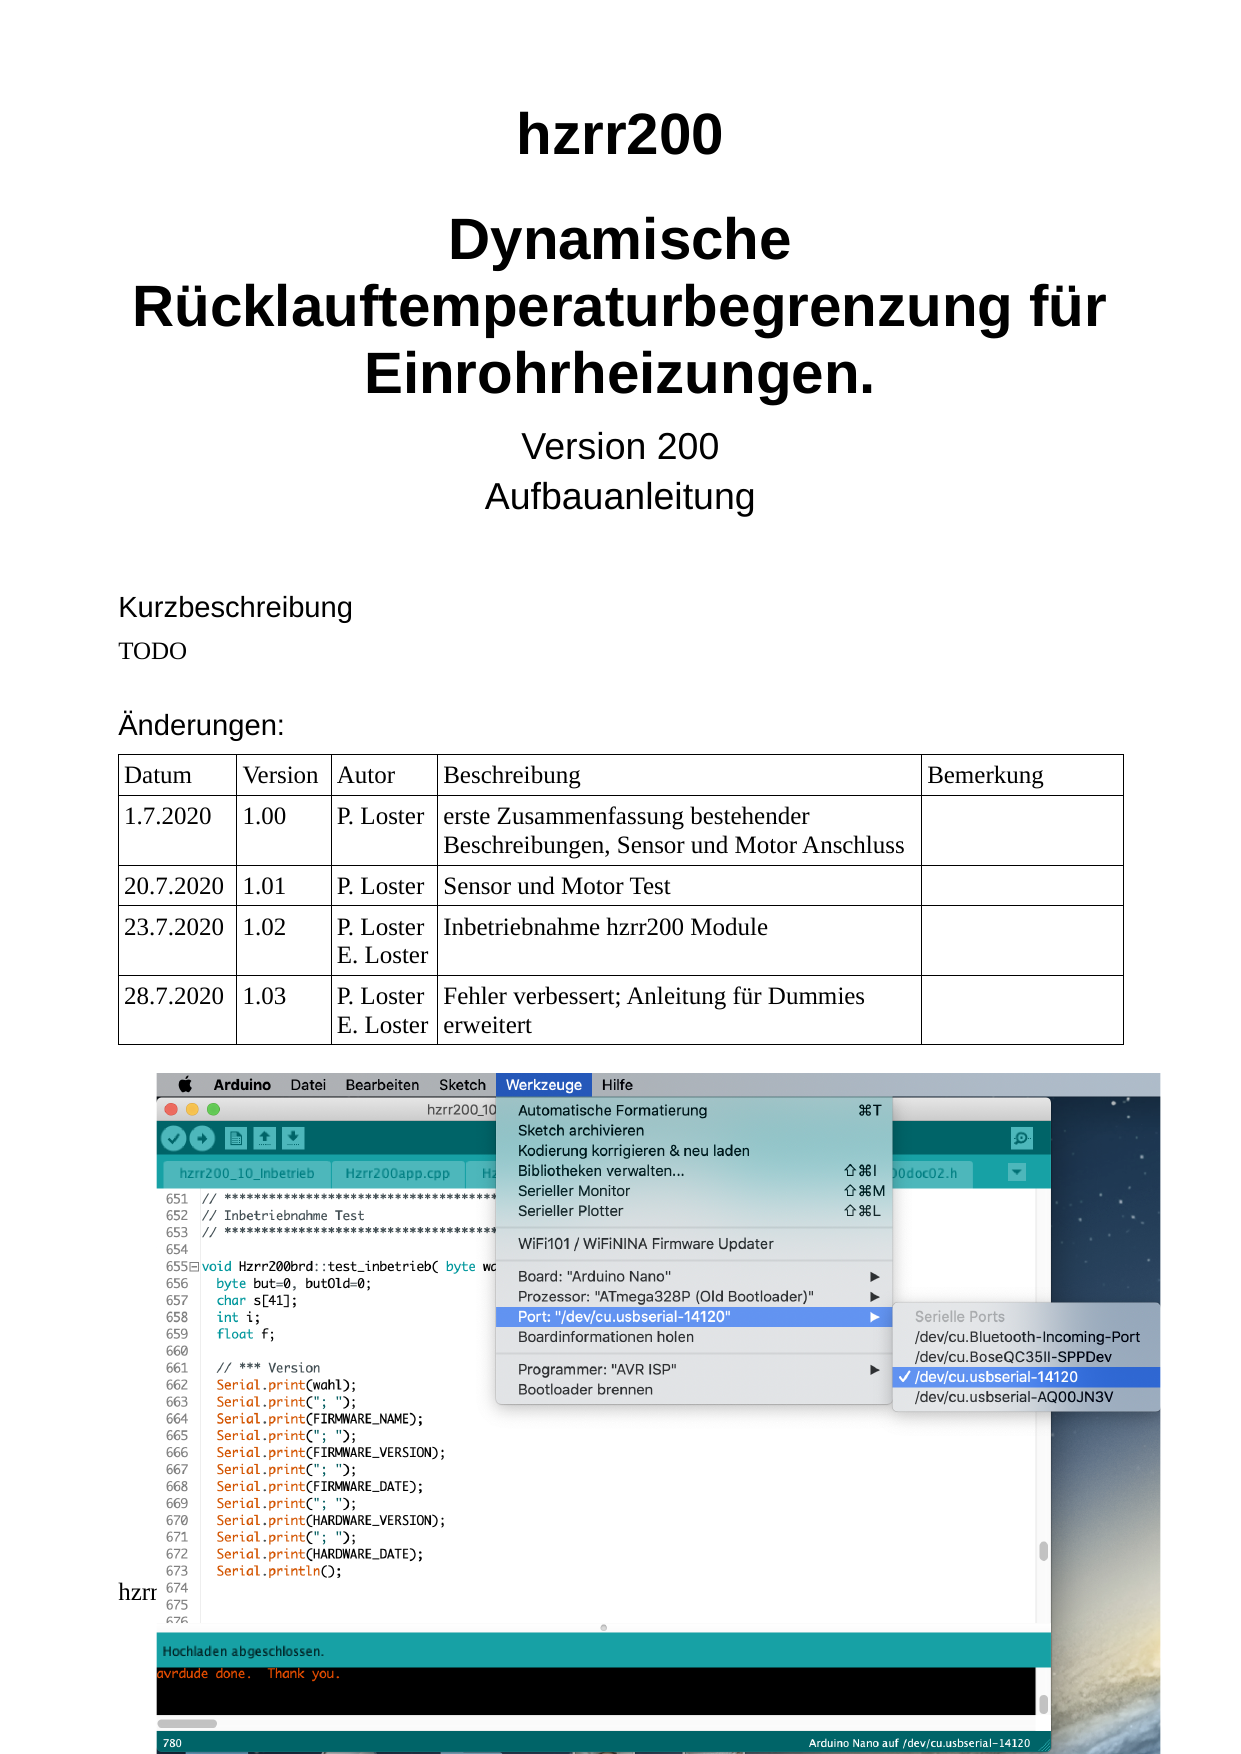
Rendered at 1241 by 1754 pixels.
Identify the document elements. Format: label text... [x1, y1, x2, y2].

text hzrr200 [118, 100, 1122, 167]
table_cell 20.7.2020 [119, 866, 236, 905]
table_header Autor [332, 755, 437, 795]
table_cell Sensor und Motor Test [438, 866, 921, 905]
table_header Version [237, 755, 331, 795]
table_cell [922, 796, 1123, 864]
table_cell P. Loster E. Loster [332, 976, 437, 1044]
table_cell 1.01 [237, 866, 331, 905]
table_header Datum [119, 755, 236, 795]
table_cell 28.7.2020 [119, 976, 236, 1044]
subtitle Änderungen: [118, 708, 1122, 742]
text Dynamische Rücklauftemperaturbegrenzung für Einrohrheizungen. [118, 204, 1122, 406]
text Version 200 [118, 424, 1122, 468]
table_cell 1.7.2020 [119, 796, 236, 864]
table_header Beschreibung [438, 755, 921, 795]
table_cell [922, 866, 1123, 905]
table_cell 23.7.2020 [119, 906, 236, 975]
table_cell Inbetriebnahme hzrr200 Module [438, 906, 921, 975]
table_cell [922, 906, 1123, 975]
table_cell Fehler verbessert; Anleitung für Dummies erweitert [438, 976, 921, 1044]
table_cell P. Loster [332, 796, 437, 864]
text TODO [118, 636, 1122, 664]
table_cell erste Zusammenfassung bestehender Beschreibungen, Sensor und Motor Anschluss [438, 796, 921, 864]
subtitle Kurzbeschreibung [118, 590, 1122, 623]
table_header Bemerkung [922, 755, 1123, 795]
table_cell [922, 976, 1123, 1044]
text Aufbauanleitung [118, 474, 1122, 517]
table_cell 1.02 [237, 906, 331, 975]
table_cell P. Loster E. Loster [332, 906, 437, 975]
table_cell 1.03 [237, 976, 331, 1044]
table_cell 1.00 [237, 796, 331, 864]
table_cell P. Loster [332, 866, 437, 905]
